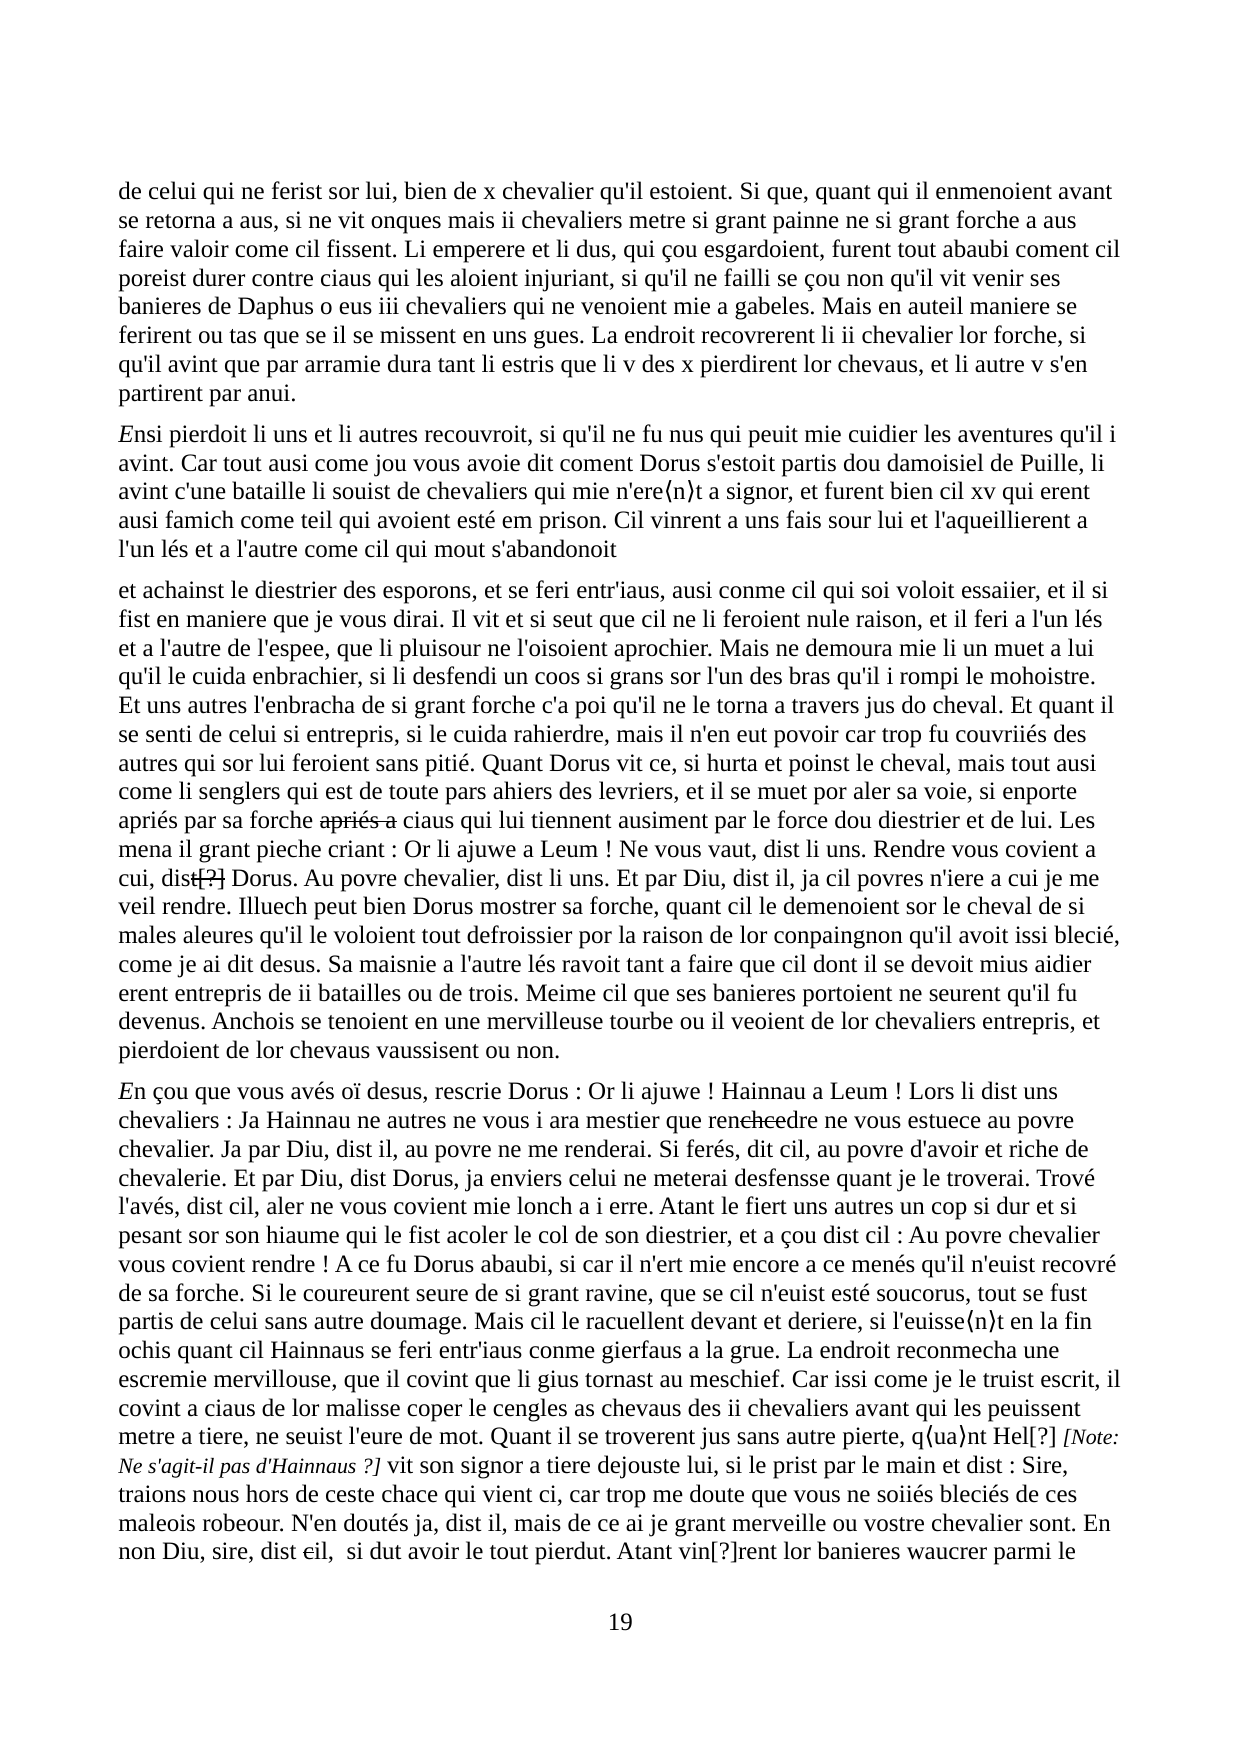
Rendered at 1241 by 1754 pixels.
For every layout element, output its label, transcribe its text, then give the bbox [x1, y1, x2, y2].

text En çou que vous avés oï desus, rescrie Dorus : Or li ajuwe ! Hainnau a Leum ! Lors li dist uns chevaliers : Ja Hainnau ne autres ne vous i ara mestier que renchcedre ne vous estuece au povre chevalier. Ja par Diu, dist il, au povre ne me renderai. Si ferés, dit cil, au povre d'avoir et riche de chevalerie. Et par Diu, dist Dorus, ja enviers celui ne meterai desfensse quant je le troverai. Trové l'avés, dist cil, aler ne vous covient mie lonch a i erre. Atant le fiert uns autres un cop si dur et si pesant sor son hiaume qui le fist acoler le col de son diestrier, et a çou dist cil : Au povre chevalier vous covient rendre ! A ce fu Dorus abaubi, si car il n'ert mie encore a ce menés qu'il n'euist recovré de sa forche. Si le coureurent seure de si grant ravine, que se cil n'euist esté soucorus, tout se fust partis de celui sans autre doumage. Mais cil le racuellent devant et deriere, si l'euisse⟨n⟩t en la fin ochis quant cil Hainnaus se feri entr'iaus conme gierfaus a la grue. La endroit reconmecha une escremie mervillouse, que il covint que li gius tornast au meschief. Car issi come je le truist escrit, il covint a ciaus de lor malisse coper le cengles as chevaus des ii chevaliers avant qui les peuissent metre a tiere, ne seuist l'eure de mot. Quant il se troverent jus sans autre pierte, q⟨ua⟩nt Hel[?] [Note: Ne s'agit-il pas d'Hainnaus ?] vit son signor a tiere dejouste lui, si le prist par le main et dist : Sire, traions nous hors de ceste chace qui vient ci, car trop me doute que vous ne soiiés bleciés de ces maleois robeour. N'en doutés ja, dist il, mais de ce ai je grant merveille ou vostre chevalier sont. En non Diu, sire, dist cil, si dut avoir le tout pierdut. Atant vin[?]rent lor banieres waucrer parmi le tornoi, si se sont trait cele part, et escuhier comencent a cuerre a l'un lés et a l'autre. Si ne furent onques gent destrua s'il non, en ce que Dorus et ses compains aloient apriés lor banieres. Lor avint qu'il ont veü Helcanus qu'il iiii le menoient a piet entr'iaus mout vilainnement. Et li avoient le hiaume dou chief osté par mal avis, si qu'il ert ausi come tous sanglens el vis des hurteures que cil li avoient fait. Et quant ce vit Dorus, tout ausi come lupars qui saut a sa proie, vint a l'encontre de ciaus, l'espee ou puing, et en fiert si l'un que il l'enporta dou cheval a tiere jus, a teil meschief qu'il li brisa la canole. Dont saissi le diestrier et son frere par la main et dist : Montés, sire chevaliers, si irés plus covignablement ou il vous vauront mener. Car mie n'est chose covingnable que il voisent a cheval et vous a piet. Il n'eut mie le mot pardit quant ses compains en eut un autre mis a tiere et sailli ou cheval, si se prist as autres ii qui a merveille eurent grant ire de ce que avenut lor estoit. Si qu'a ce qu'il se desfendoient se mist Helcanus ou cheval et sans hiaume qu'il euist en chief, si cuida departir Hainau de ciaus, mais il ainch n'i eut entendre. Anchois en covint l'un trebuchier, de coi Dorus ne fist dangier dou cheval s'iaisier en lui metre en la siele. Quant cil eurent ensi recovré çou que vous povés oïr, si ne vorrent illuec le quart metre jus de son cheval. Anchois sont a lor gent revierti qui mout avoient grant dolor de çou qu'il avoient tant esté ¶ sans aus. [118, 933, 1122, 1565]
text Hainnau, qui le recuelli entre ses bras si douchement que, vausist u non, le covint fianchier a Leum de millor volenté qu'il n'euist fait a nul autre qu'il seuist en tout le tournoiement. apriés ceste chose ne peut durer la reconse dou damoisiel qu'il ne li covenist venir a merci et fiancier tuit a Leum. A Leum ! dist Hainnaus, a Leum ! Qui en vieust se vingne a son encontre. Lors retorna tous li tornois sor Leum. Qui dont veist ses banieres droitement entirement[?] [Note: ou en airement?] tenir droitement lour lui . Bien dire peuist on : Cil Leus est esleus sor tous les autres, qui ne trueve son pareil ne qui a lui puist durer. Ceste noviele vint a l'empereour et au duch, qui trespasoient les rens et veoient les mius faisans a l'un lés et a l'autre, etvraiement, dist li emperere, que on puet au jour d'ui veoir en ceste piece de tiere des mius faisans, que on ne peuist veoir devant Troie quant Hector et Achile si fissent onques plus de chevalerie. Li dus respondi : Sire, il est voirs, selonch çou que jou ai etendut que cil Hector et cil Achilles furent mout preu a lour tans. Mais tant come a ore je ne pus vivre veoir que nus au tans de dont peuist faire ce que jo ai hui veü fer Helcanus. Sire dus, dist li emperere, mais que çou soit consaus [Note: graphie «au» produit de [ẹ] + [l] antéconsonantique : nord/nord-est] çou que jou vos dirai, et nel di por chose que li uns ne li autres me soit riens, je ne sai home de son tans ne de sa forche de la chevalerie, ne de la proeche de Dorus ne se vaut nus. Car je ne le saroie trover. Et si n'en vauroie avoir dit tant en audienche por mout grant chose. Car lor fais si les moustrer queil il sont, et a tant je m'en doi tenir. Ensi, dist li dus, covient dire a la fois çou que li cuers pense. En çou qu'il se deparoloient, estemevous une chace de chevaliers qui venoit a grant bruit et amenoient un chevalier qui a merveille metoit grant defense a çou que on le voloit jus metre dou cheval, et uns autres venoit apriés de mout grant ravinne, criant : Or li ajue ! Or li ajuwe a Daphus ! Qui dont euist veut celui coment il se feri entr'iaus qui son signor enmenoient, dire peuist merveille. Car mal de chelui qu'il ne covenist laissier celui Daphus et entendre a celui qui si les frapoit de l'espee qu'il ne consivoit un seul, qu'il ne l'envoiast aval sour le cheval devant ou derier ! Et quant il a lui, si povés savoir que mout eut a soufrir, car si de tous sens si l'avirounerent, que mal de celui qui ne ferist sor lui, bien de x chevalier qu'il estoient. Si que, quant qui il enmenoient avant se retorna a aus, si ne vit onques mais ii chevaliers metre si grant painne ne si grant forche a aus faire valoir come cil fissent. Li emperere et li dus, qui çou esgardoient, furent tout abaubi coment cil poreist durer contre ciaus qui les aloient injuriant, si qu'il ne failli se çou non qu'il vit venir ses banieres de Daphus o eus iii chevaliers qui ne venoient mie a gabeles. Mais en auteil maniere se ferirent ou tas que se il se missent en uns gues. La endroit recovrerent li ii chevalier lor forche, si qu'il avint que par arramie dura tant li estris que li v des x pierdirent lor chevaus, et li autre v s'en partirent par anui. [118, 176, 1122, 263]
text Ensi pierdoit li uns et li autres recouvroit, si qu'il ne fu nus qui peuit mie cuidier les aventures qu'il i avint. Car tout ausi come jou vous avoie dit coment Dorus s'estoit partis dou damoisiel de Puille, li avint c'une bataille li souist de chevaliers qui mie n'ere⟨n⟩t a signor, et furent bien cil xv qui erent ausi famich come teil qui avoient esté em prison. Cil vinrent a uns fais sour lui et l'aqueillierent a l'un lés et a l'autre come cil qui mout s'abandonoit [118, 275, 1122, 419]
text et achainst le diestrier des esporons, et se feri entr'iaus, ausi conme cil qui soi voloit essaiier, et il si fist en maniere que je vous dirai. Il vit et si seut que cil ne li feroient nule raison, et il feri a l'un lés et a l'autre de l'espee, que li pluisour ne l'oisoient aprochier. Mais ne demoura mie li un muet a lui qu'il le cuida enbrachier, si li desfendi un coos si grans sor l'un des bras qu'il i rompi le mohoistre. Et uns autres l'enbracha de si grant forche c'a poi qu'il ne le torna a travers jus do cheval. Et quant il se senti de celui si entrepris, si le cuida rahierdre, mais il n'en eut povoir car trop fu couvriiés des autres qui sor lui feroient sans pitié. Quant Dorus vit ce, si hurta et poinst le cheval, mais tout ausi come li senglers qui est de toute pars ahiers des levriers, et il se muet por aler sa voie, si enporte apriés par sa forche apriés a ciaus qui lui tiennent ausiment par le force dou diestrier et de lui. Les mena il grant pieche criant : Or li ajuwe a Leum ! Ne vous vaut, dist li uns. Rendre vous covient a cui, dist[?] Dorus. Au povre chevalier, dist li uns. Et par Diu, dist il, ja cil povres n'iere a cui je me veil rendre. Illuech peut bien Dorus mostrer sa forche, quant cil le demenoient sor le cheval de si males aleures qu'il le voloient tout defroissier por la raison de lor conpaingnon qu'il avoit issi blecié, come je ai dit desus. Sa maisnie a l'autre lés ravoit tant a faire que cil dont il se devoit mius aidier erent entrepris de ii batailles ou de trois. Meime cil que ses banieres portoient ne seurent qu'il fu devenus. Anchois se tenoient en une mervilleuse tourbe ou il veoient de lor chevaliers entrepris, et pierdoient de lor chevaus vaussisent ou non. [118, 431, 1122, 920]
